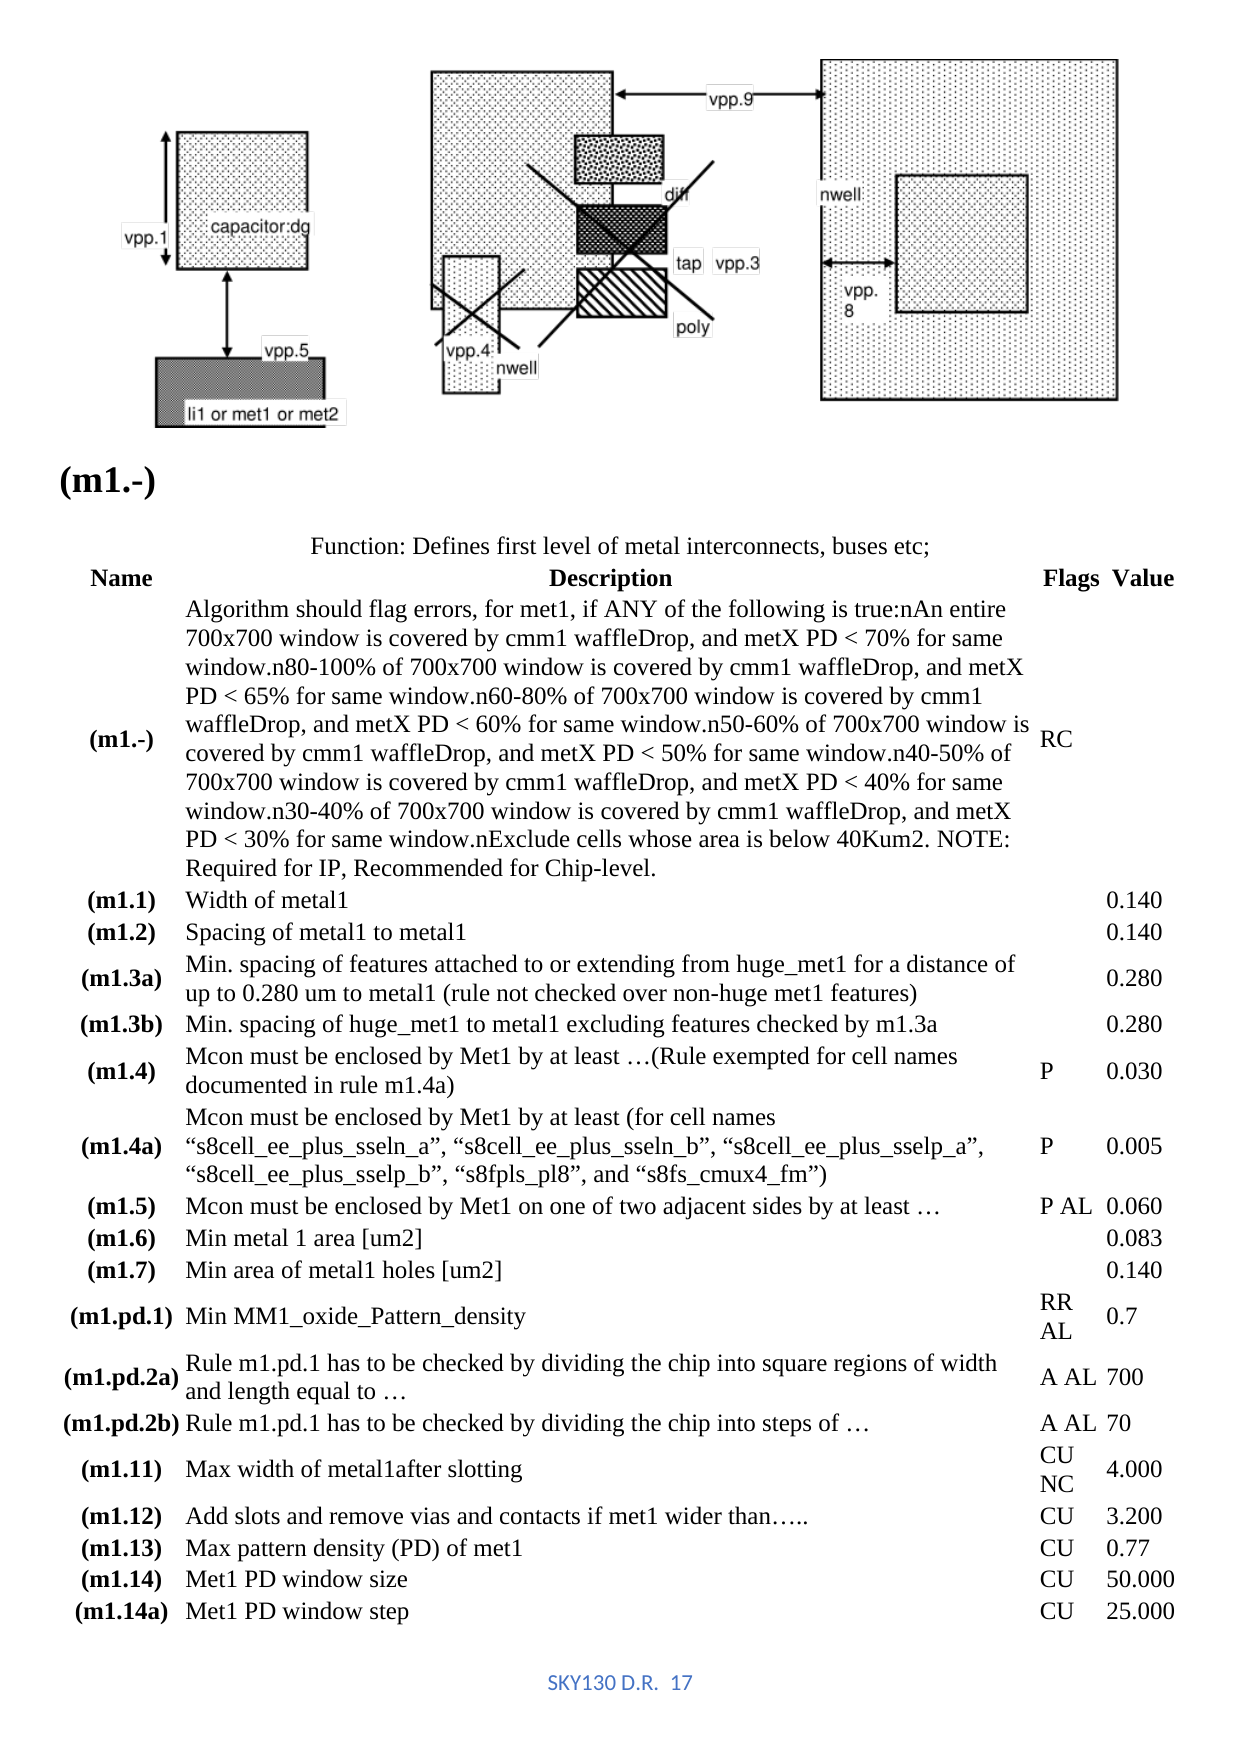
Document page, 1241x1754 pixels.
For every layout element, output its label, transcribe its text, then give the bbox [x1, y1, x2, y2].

table_cell [1038, 948, 1104, 1008]
table_header Function: Defines first level of metal interconnects, buses etc; [59, 529, 1181, 561]
table_cell [1038, 1222, 1104, 1254]
table_cell Width of metal1 [184, 884, 1038, 916]
table_cell Rule m1.pd.1 has to be checked by dividing the chip into square regions of width and length equal to … [184, 1346, 1038, 1407]
table_cell Flags [1038, 561, 1104, 593]
table_cell (m1.1) [59, 884, 183, 916]
table_cell Max pattern density (PD) of met1 [184, 1531, 1038, 1563]
table_cell 0.7 [1105, 1286, 1181, 1346]
table_cell Spacing of metal1 to metal1 [184, 916, 1038, 947]
subtitle (m1.-) [59, 457, 1181, 500]
table_cell 70 [1105, 1407, 1181, 1439]
table_cell 0.030 [1105, 1040, 1181, 1101]
table_cell (m1.14a) [59, 1595, 183, 1627]
table_cell (m1.14) [59, 1563, 183, 1595]
table_cell [1038, 916, 1104, 947]
table_cell 0.77 [1105, 1531, 1181, 1563]
table_cell (m1.pd.1) [59, 1286, 183, 1346]
table_cell CU [1038, 1531, 1104, 1563]
table_cell [1038, 884, 1104, 916]
table_cell (m1.11) [59, 1439, 183, 1499]
table_cell Rule m1.pd.1 has to be checked by dividing the chip into steps of … [184, 1407, 1038, 1439]
table_cell (m1.3b) [59, 1008, 183, 1040]
table_cell 25.000 [1105, 1595, 1181, 1627]
table_cell Min metal 1 area [um2] [184, 1222, 1038, 1254]
table_cell 0.280 [1105, 948, 1181, 1008]
table_cell 0.140 [1105, 884, 1181, 916]
table_cell (m1.6) [59, 1222, 183, 1254]
table_cell Min. spacing of features attached to or extending from huge_met1 for a distance of up to 0.280 um to metal1 (rule not checked over non-huge met1 features) [184, 948, 1038, 1008]
table_cell 0.140 [1105, 1254, 1181, 1286]
table_cell CU [1038, 1563, 1104, 1595]
table_cell 0.083 [1105, 1222, 1181, 1254]
table_cell RC [1038, 593, 1104, 884]
table_cell RR AL [1038, 1286, 1104, 1346]
table_cell Name [59, 561, 183, 593]
table_cell 700 [1105, 1346, 1181, 1407]
table_cell Algorithm should flag errors, for met1, if ANY of the following is true:nAn entire 700x700 window is covered by cmm1 waffleDrop, and metX PD < 70% for same window.n80-100% of 700x700 window is covered by cmm1 waffleDrop, and metX PD < 65% for same window.n60-80% of 700x700 window is covered by cmm1 waffleDrop, and metX PD < 60% for same window.n50-60% of 700x700 window is covered by cmm1 waffleDrop, and metX PD < 50% for same window.n40-50% of 700x700 window is covered by cmm1 waffleDrop, and metX PD < 40% for same window.n30-40% of 700x700 window is covered by cmm1 waffleDrop, and metX PD < 30% for same window.nExclude cells whose area is below 40Kum2. NOTE: Required for IP, Recommended for Chip-level. [184, 593, 1038, 884]
table_cell [1038, 1008, 1104, 1040]
table_cell (m1.7) [59, 1254, 183, 1286]
table_cell (m1.-) [59, 593, 183, 884]
table_cell Mcon must be enclosed by Met1 by at least (for cell names “s8cell_ee_plus_sseln_a”, “s8cell_ee_plus_sseln_b”, “s8cell_ee_plus_sselp_a”, “s8cell_ee_plus_sselp_b”, “s8fpls_pl8”, and “s8fs_cmux4_fm”) [184, 1101, 1038, 1190]
table_cell A AL [1038, 1407, 1104, 1439]
table_cell [1038, 1254, 1104, 1286]
table_cell Met1 PD window step [184, 1595, 1038, 1627]
table_cell (m1.13) [59, 1531, 183, 1563]
table_cell [1105, 593, 1181, 884]
table_cell CU [1038, 1595, 1104, 1627]
table_cell 0.060 [1105, 1190, 1181, 1222]
table_cell Max width of metal1after slotting [184, 1439, 1038, 1499]
table_cell A AL [1038, 1346, 1104, 1407]
table_cell 50.000 [1105, 1563, 1181, 1595]
table_cell Min. spacing of huge_met1 to metal1 excluding features checked by m1.3a [184, 1008, 1038, 1040]
table_cell 3.200 [1105, 1499, 1181, 1531]
table_cell (m1.4a) [59, 1101, 183, 1190]
table_cell Met1 PD window size [184, 1563, 1038, 1595]
table_cell Add slots and remove vias and contacts if met1 wider than….. [184, 1499, 1038, 1531]
table_cell 4.000 [1105, 1439, 1181, 1499]
table_cell (m1.pd.2a) [59, 1346, 183, 1407]
table_cell 0.140 [1105, 916, 1181, 947]
table_cell P AL [1038, 1190, 1104, 1222]
table_cell (m1.5) [59, 1190, 183, 1222]
table_cell Min MM1_oxide_Pattern_density [184, 1286, 1038, 1346]
table_cell Value [1105, 561, 1181, 593]
table_cell (m1.4) [59, 1040, 183, 1101]
table_cell Min area of metal1 holes [um2] [184, 1254, 1038, 1286]
table_cell 0.280 [1105, 1008, 1181, 1040]
table_cell (m1.2) [59, 916, 183, 947]
table_cell (m1.12) [59, 1499, 183, 1531]
picture [120, 59, 1120, 428]
table_cell P [1038, 1040, 1104, 1101]
table_cell (m1.pd.2b) [59, 1407, 183, 1439]
table_cell CU [1038, 1499, 1104, 1531]
table_cell (m1.3a) [59, 948, 183, 1008]
table_cell P [1038, 1101, 1104, 1190]
table_cell CU NC [1038, 1439, 1104, 1499]
table_cell Mcon must be enclosed by Met1 by at least …(Rule exempted for cell names documented in rule m1.4a) [184, 1040, 1038, 1101]
table_cell 0.005 [1105, 1101, 1181, 1190]
table_cell Mcon must be enclosed by Met1 on one of two adjacent sides by at least … [184, 1190, 1038, 1222]
table_cell Description [184, 561, 1038, 593]
